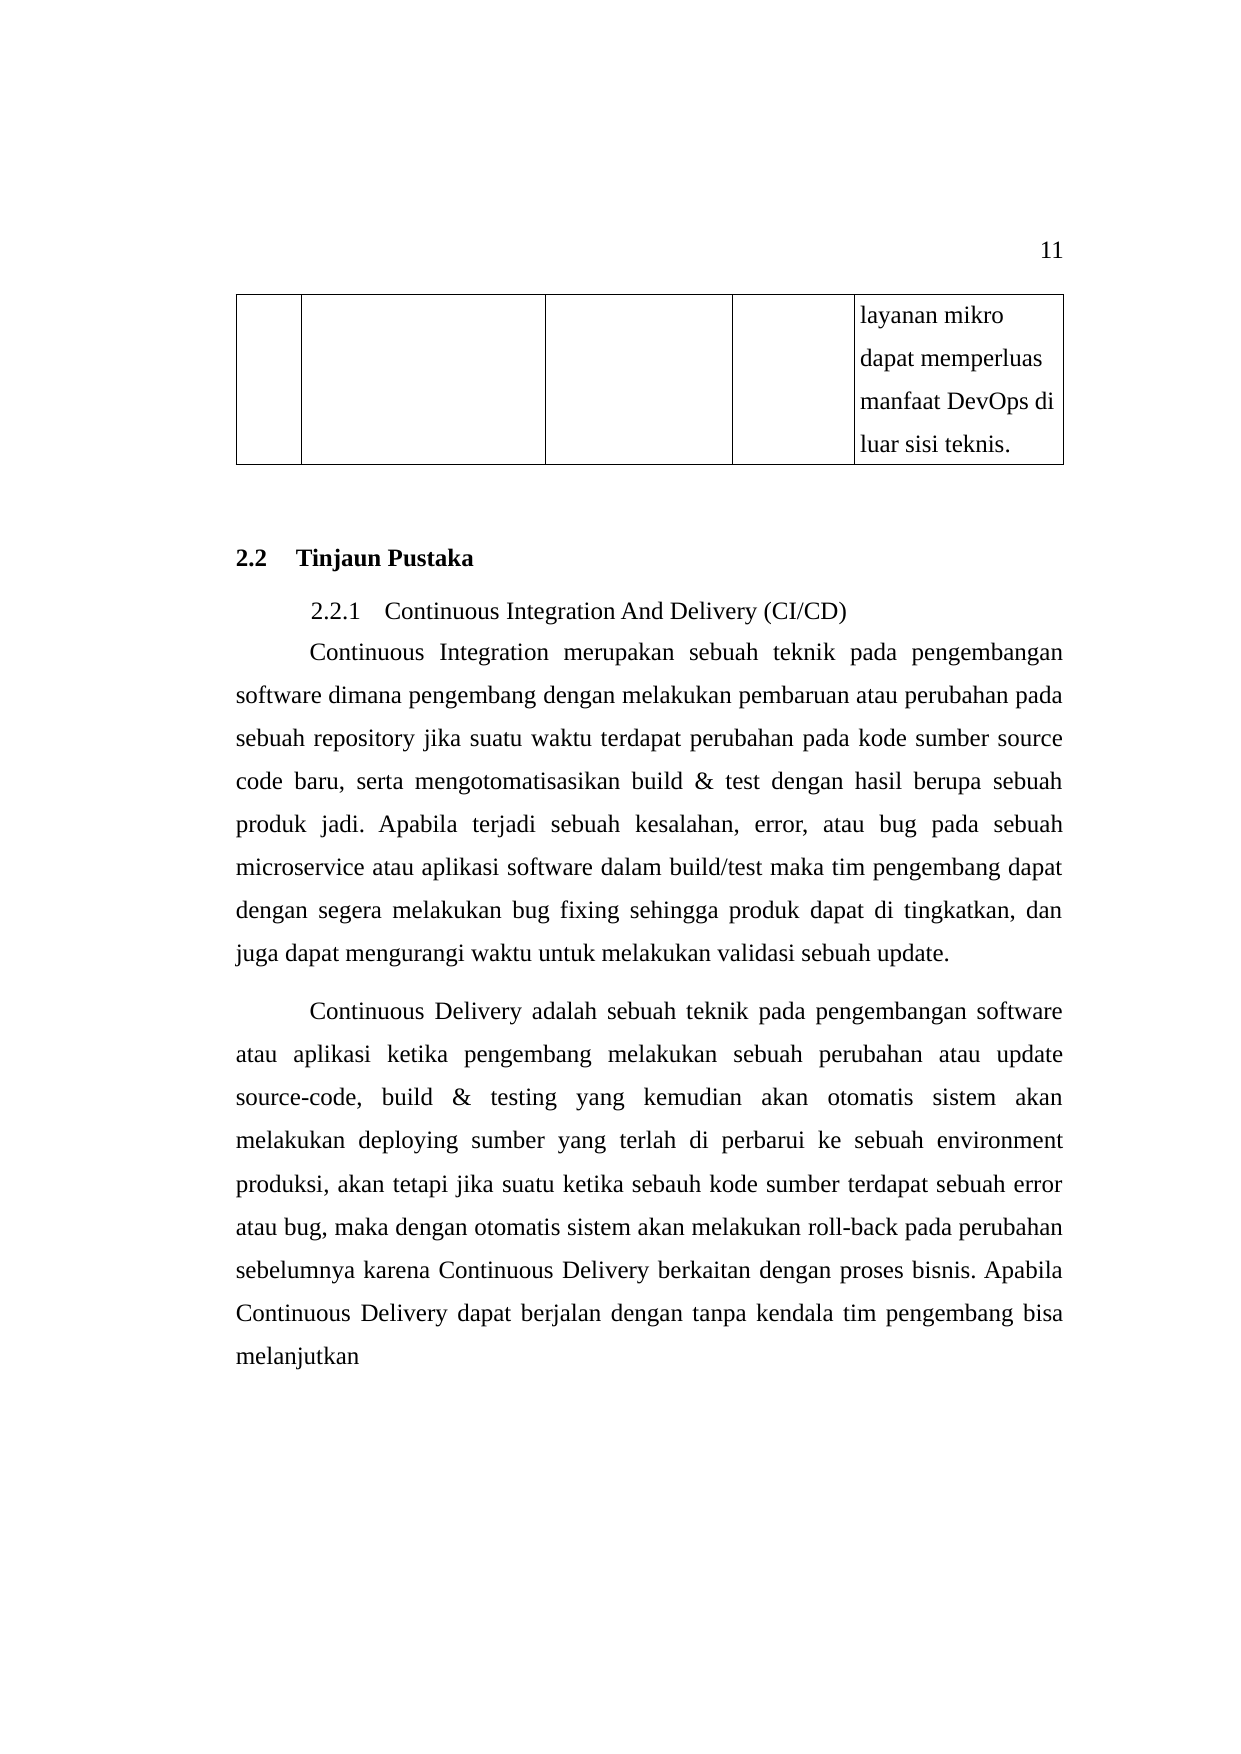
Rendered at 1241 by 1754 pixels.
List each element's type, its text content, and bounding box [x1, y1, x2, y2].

subtitle Continuous Integration And Delivery (CI/CD) [311, 596, 1063, 624]
subtitle Tinjaun Pustaka [236, 543, 1063, 571]
table_cell [302, 295, 545, 464]
table_cell layanan mikro dapat memperluas manfaat DevOps di luar sisi teknis. [855, 295, 1063, 464]
table_cell [733, 295, 854, 464]
table_cell [546, 295, 732, 464]
table_cell [237, 295, 301, 464]
text Continuous Integration merupakan sebuah teknik pada pengembangan software dimana pengembang dengan melakukan pembaruan atau perubahan pada sebuah repository jika suatu waktu terdapat perubahan pada kode sumber source code baru, serta mengotomatisasikan build & test dengan hasil berupa sebuah produk jadi. Apabila terjadi sebuah kesalahan, error, atau bug pada sebuah microservice atau aplikasi software dalam build/test maka tim pengembang dapat dengan segera melakukan bug fixing sehingga produk dapat di tingkatkan, dan juga dapat mengurangi waktu untuk melakukan validasi sebuah update. [236, 637, 1063, 967]
text Continuous Delivery adalah sebuah teknik pada pengembangan software atau aplikasi ketika pengembang melakukan sebuah perubahan atau update source-code, build & testing yang kemudian akan otomatis sistem akan melakukan deploying sumber yang terlah di perbarui ke sebuah environment produksi, akan tetapi jika suatu ketika sebauh kode sumber terdapat sebuah error atau bug, maka dengan otomatis sistem akan melakukan roll-back pada perubahan sebelumnya karena Continuous Delivery berkaitan dengan proses bisnis. Apabila Continuous Delivery dapat berjalan dengan tanpa kendala tim pengembang bisa melanjutkan [236, 996, 1063, 1370]
